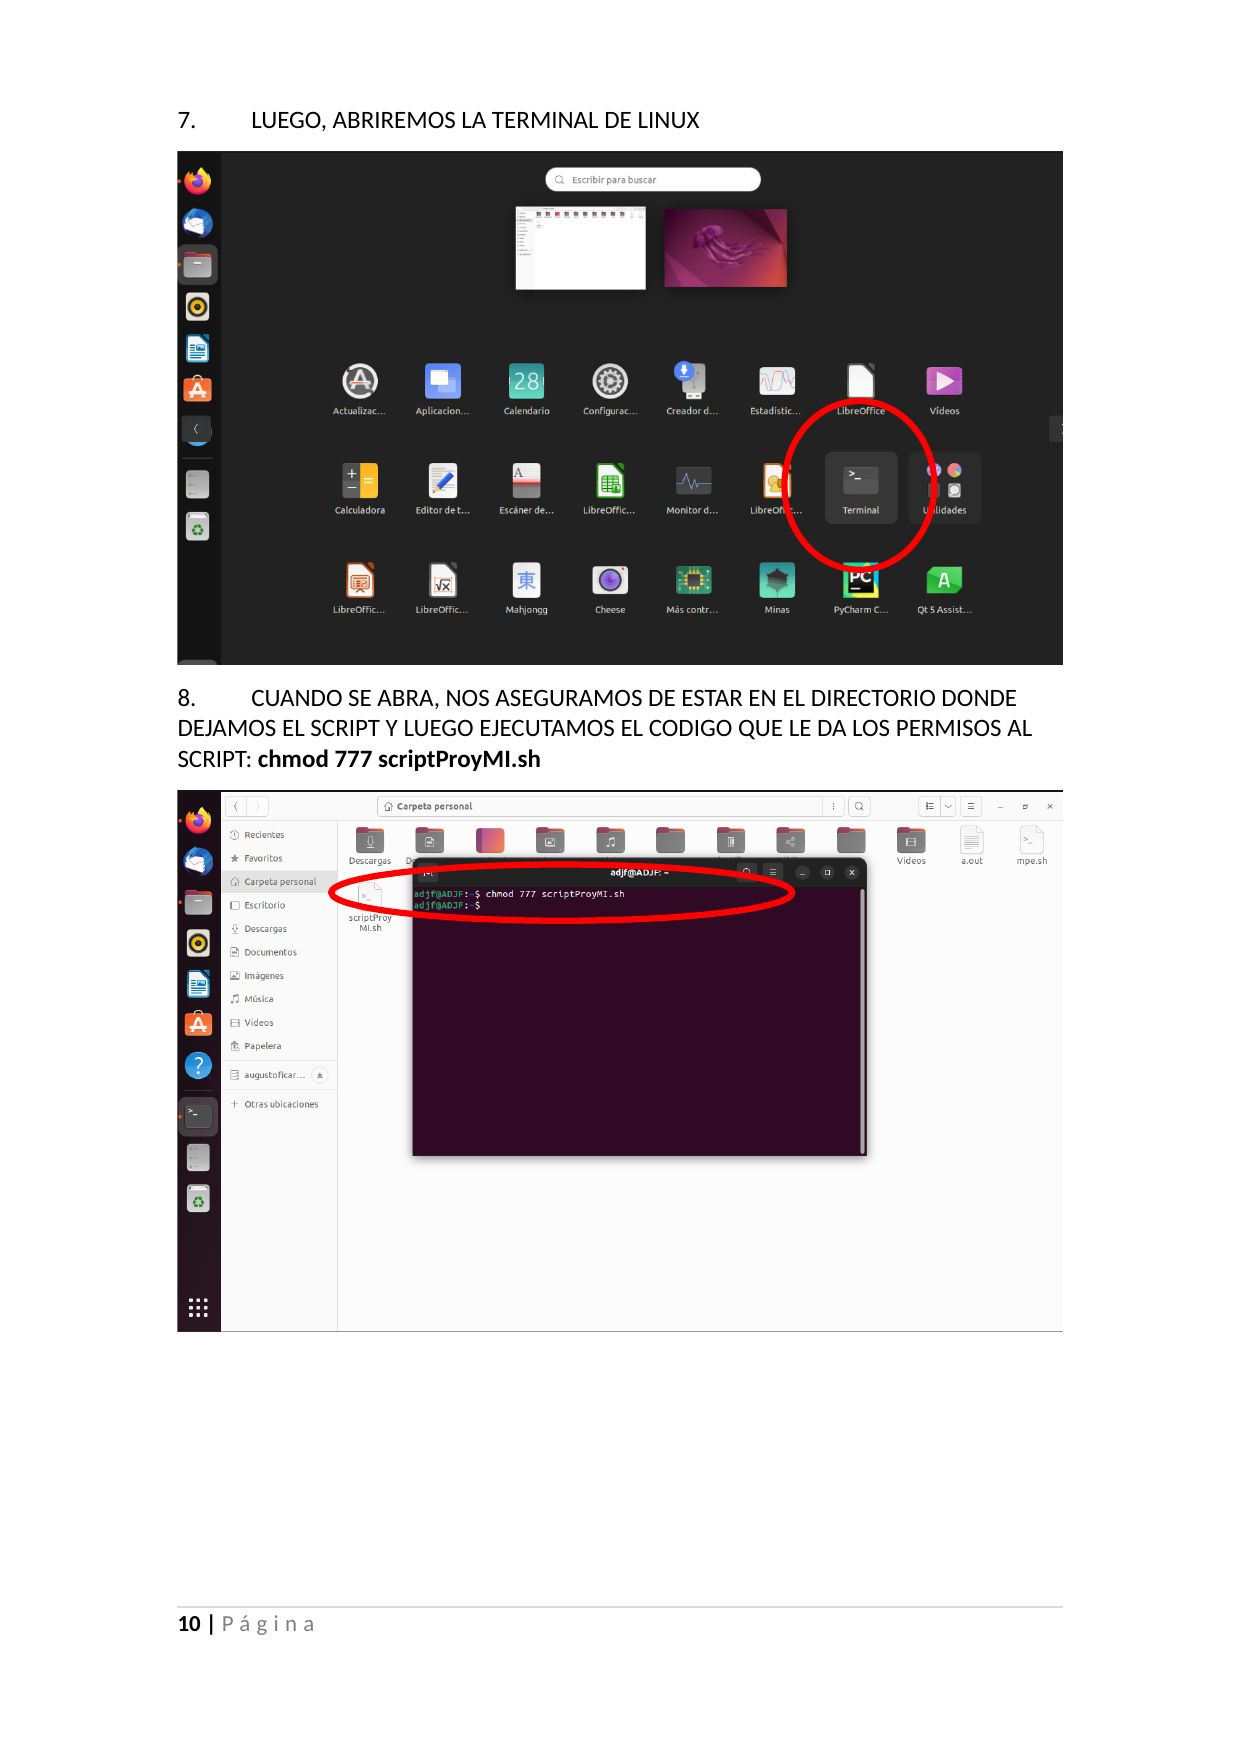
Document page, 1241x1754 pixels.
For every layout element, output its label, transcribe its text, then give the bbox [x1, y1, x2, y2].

list LUEGO, ABRIREMOS LA TERMINAL DE LINUX [177, 104, 1063, 135]
list CUANDO SE ABRA, NOS ASEGURAMOS DE ESTAR EN EL DIRECTORIO DONDE DEJAMOS EL SCRIPT Y LUEGO EJECUTAMOS EL CODIGO QUE LE DA LOS PERMISOS AL SCRIPT: chmod 777 scriptProyMI.sh [177, 682, 1063, 774]
